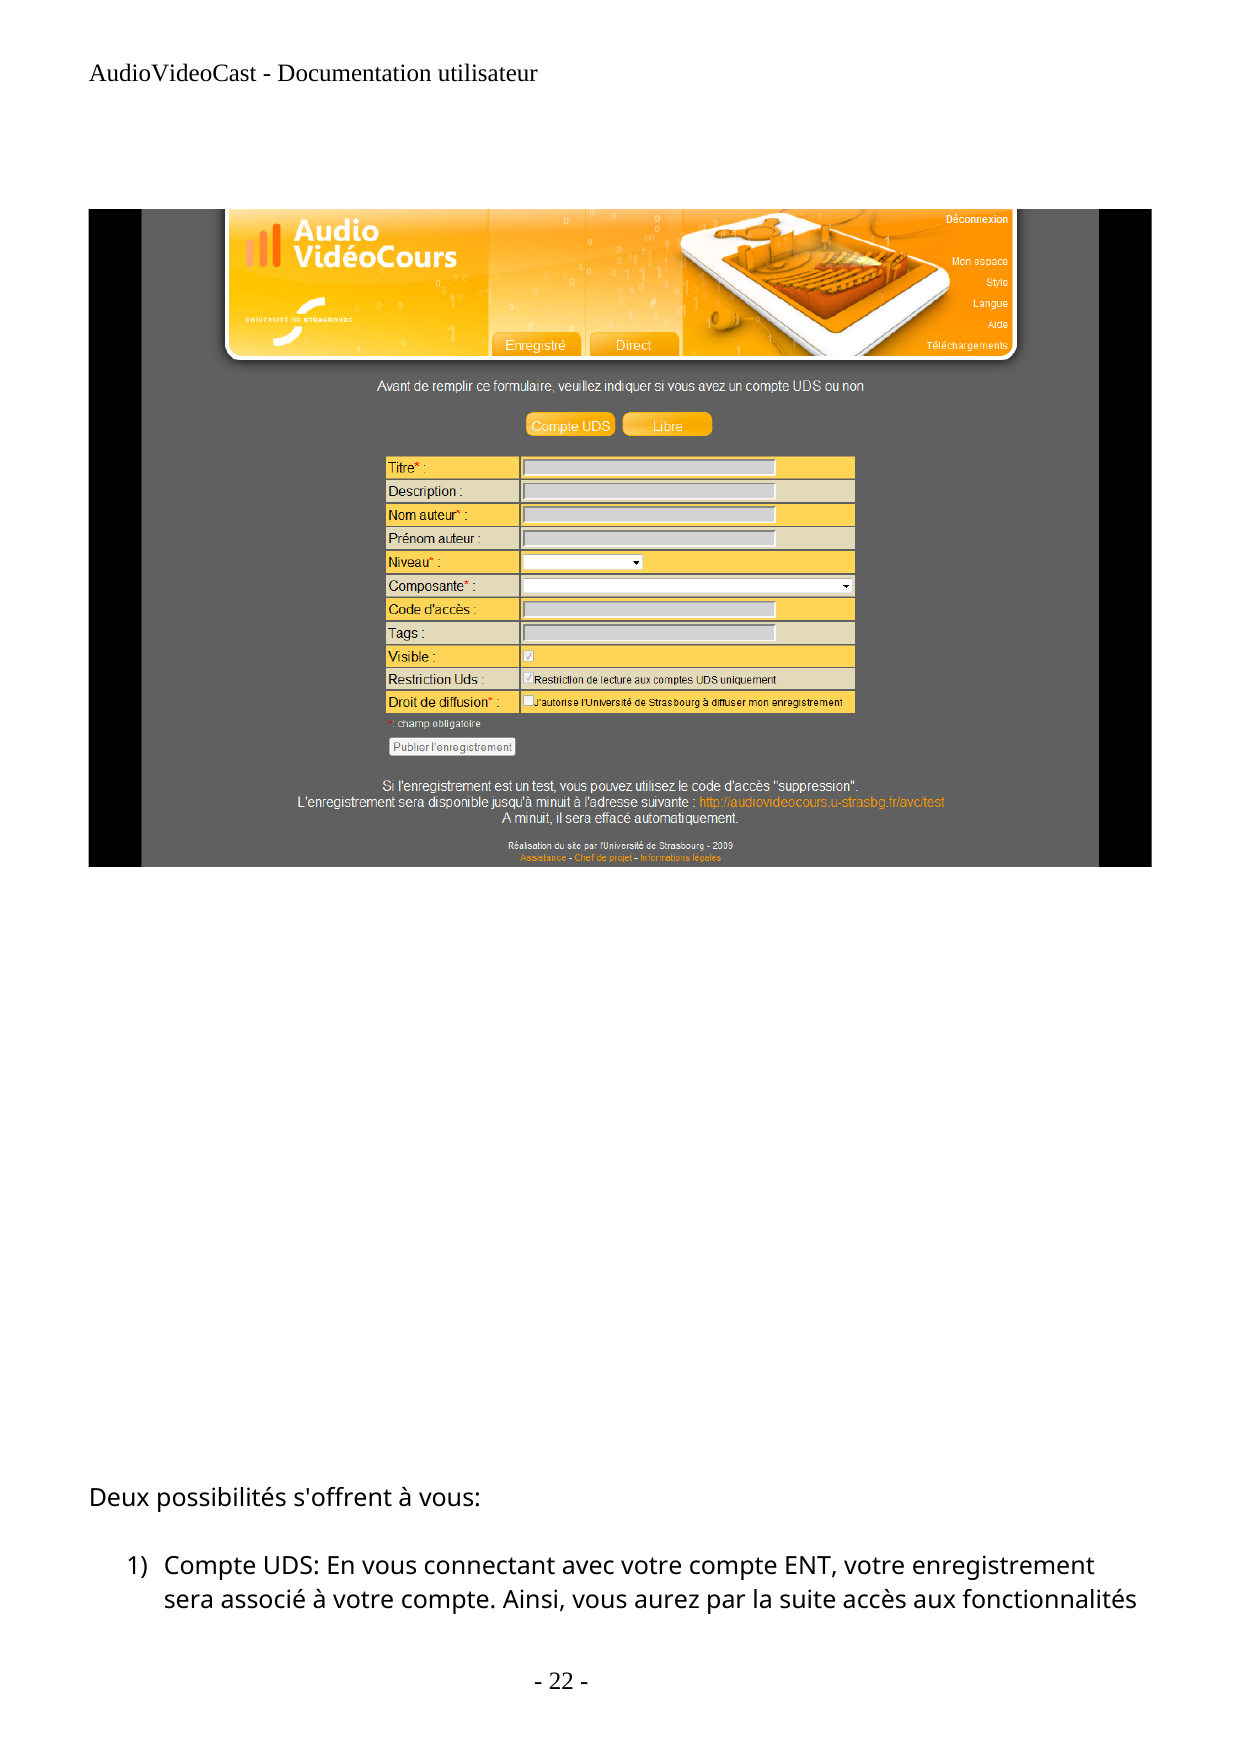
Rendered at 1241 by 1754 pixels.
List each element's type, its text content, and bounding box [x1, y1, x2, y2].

picture [88, 209, 1152, 867]
text Deux possibilités s'offrent à vous: [88, 1479, 1152, 1514]
list Compte UDS: En vous connectant avec votre compte ENT, votre enregistrement sera associé à votre compte. Ainsi, vous aurez par la suite accès aux fonctionnalités [126, 1548, 1152, 1616]
